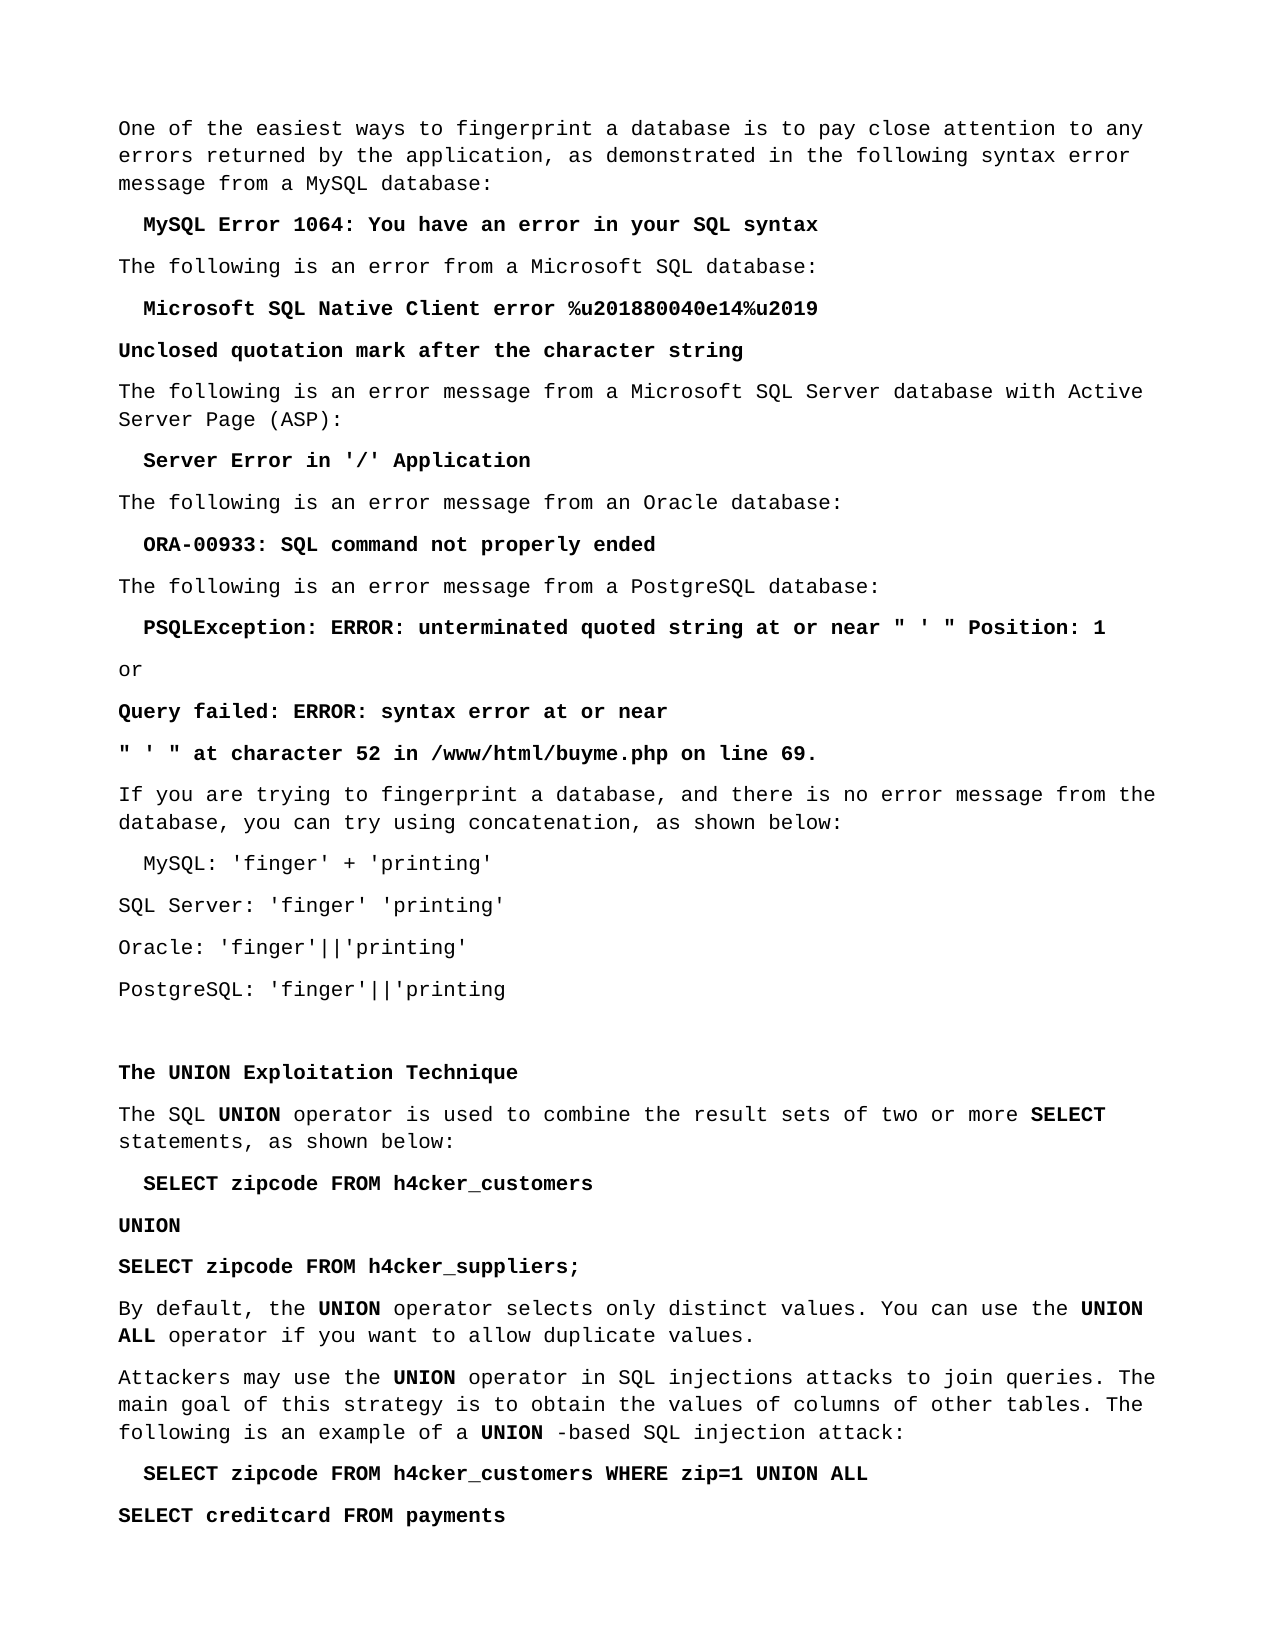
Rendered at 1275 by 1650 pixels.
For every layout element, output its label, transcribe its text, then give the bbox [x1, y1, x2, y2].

text One of the easiest ways to fingerprint a database is to pay close attention to any errors returned by the application, as demonstrated in the following syntax error message from a MySQL database: [118, 118, 1157, 196]
text Attackers may use the UNION operator in SQL injections attacks to join queries. The main goal of this strategy is to obtain the values of columns of other tables. The following is an example of a UNION -based SQL injection attack: [118, 1367, 1157, 1445]
text ORA-00933: SQL command not properly ended [118, 534, 1157, 557]
text Microsoft SQL Native Client error %u201880040e14%u2019 [118, 298, 1157, 321]
text SELECT zipcode FROM h4cker_customers WHERE zip=1 UNION ALL [118, 1463, 1157, 1487]
text PSQLException: ERROR: unterminated quoted string at or near " ' " Position: 1 [118, 617, 1157, 641]
text The following is an error message from an Oracle database: [118, 492, 1157, 516]
text PostgreSQL: 'finger'||'printing [118, 979, 1157, 1002]
text " ' " at character 52 in /www/html/buyme.php on line 69. [118, 743, 1157, 766]
text MySQL: 'finger' + 'printing' [118, 853, 1157, 877]
text Server Error in '/' Application [118, 450, 1157, 474]
text MySQL Error 1064: You have an error in your SQL syntax [118, 214, 1157, 238]
text The SQL UNION operator is used to combine the result sets of two or more SELECT statements, as shown below: [118, 1104, 1157, 1155]
text Query failed: ERROR: syntax error at or near [118, 701, 1157, 724]
text The following is an error from a Microsoft SQL database: [118, 256, 1157, 280]
text The following is an error message from a PostgreSQL database: [118, 576, 1157, 599]
text Unclosed quotation mark after the character string [118, 339, 1157, 363]
text Oracle: 'finger'||'printing' [118, 937, 1157, 961]
text UNION [118, 1215, 1157, 1238]
text If you are trying to fingerprint a database, and there is no error message from the database, you can try using concatenation, as shown below: [118, 784, 1157, 835]
text The UNION Exploitation Technique [118, 1062, 1157, 1086]
text The following is an error message from a Microsoft SQL Server database with Active Server Page (ASP): [118, 381, 1157, 432]
text SQL Server: 'finger' 'printing' [118, 895, 1157, 919]
text SELECT creditcard FROM payments [118, 1505, 1157, 1529]
text or [118, 659, 1157, 683]
text SELECT zipcode FROM h4cker_suppliers; [118, 1257, 1157, 1280]
text SELECT zipcode FROM h4cker_customers [118, 1173, 1157, 1197]
text By default, the UNION operator selects only distinct values. You can use the UNION ALL operator if you want to allow duplicate values. [118, 1298, 1157, 1349]
